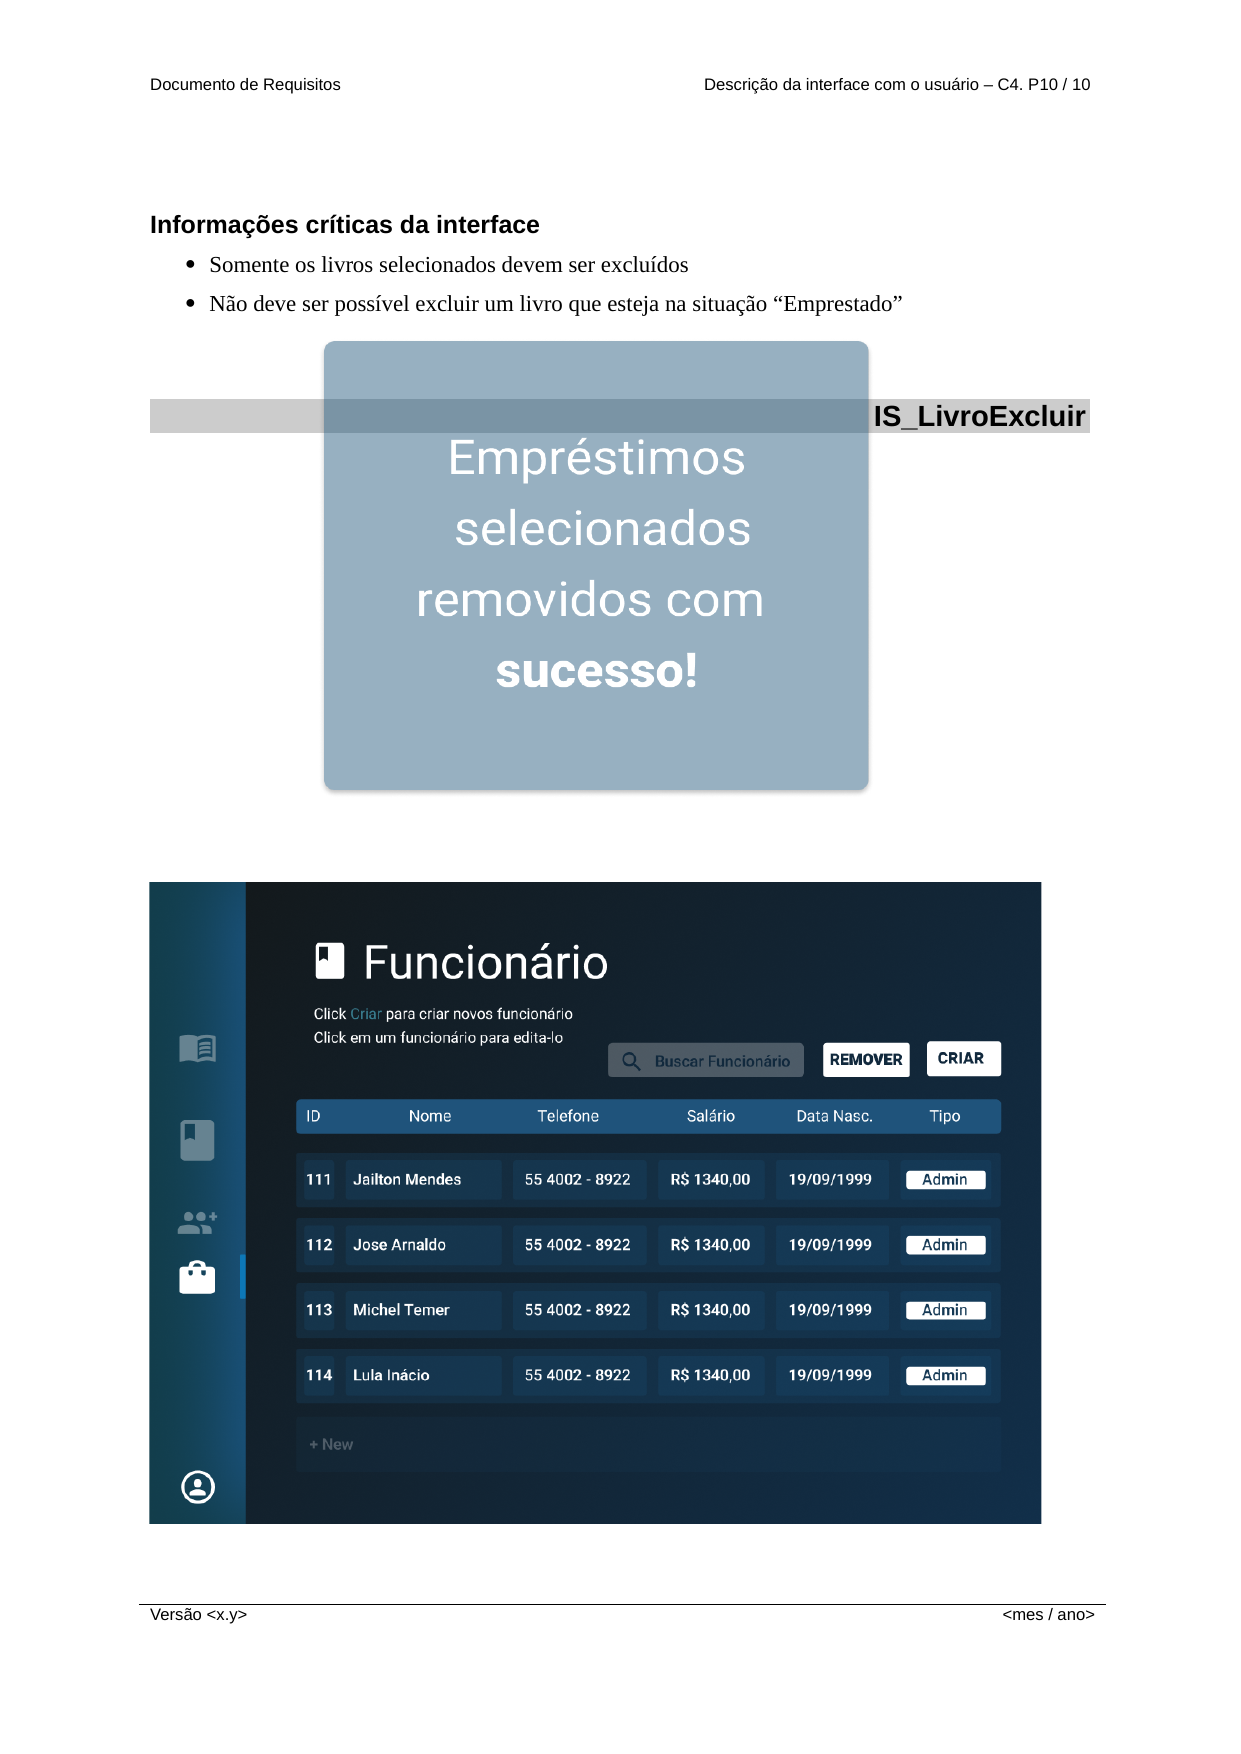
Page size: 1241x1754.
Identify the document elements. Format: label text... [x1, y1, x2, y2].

subtitle [150, 399, 318, 433]
picture [318, 338, 874, 798]
subtitle Informações críticas da interface [150, 210, 1090, 239]
subtitle IS_LivroExcluir [874, 399, 1090, 433]
list Não deve ser possível excluir um livro que esteja na situação “Emprestado” [186, 290, 1090, 316]
list Somente os livros selecionados devem ser excluídos [186, 251, 1090, 278]
picture [149, 882, 1042, 1524]
